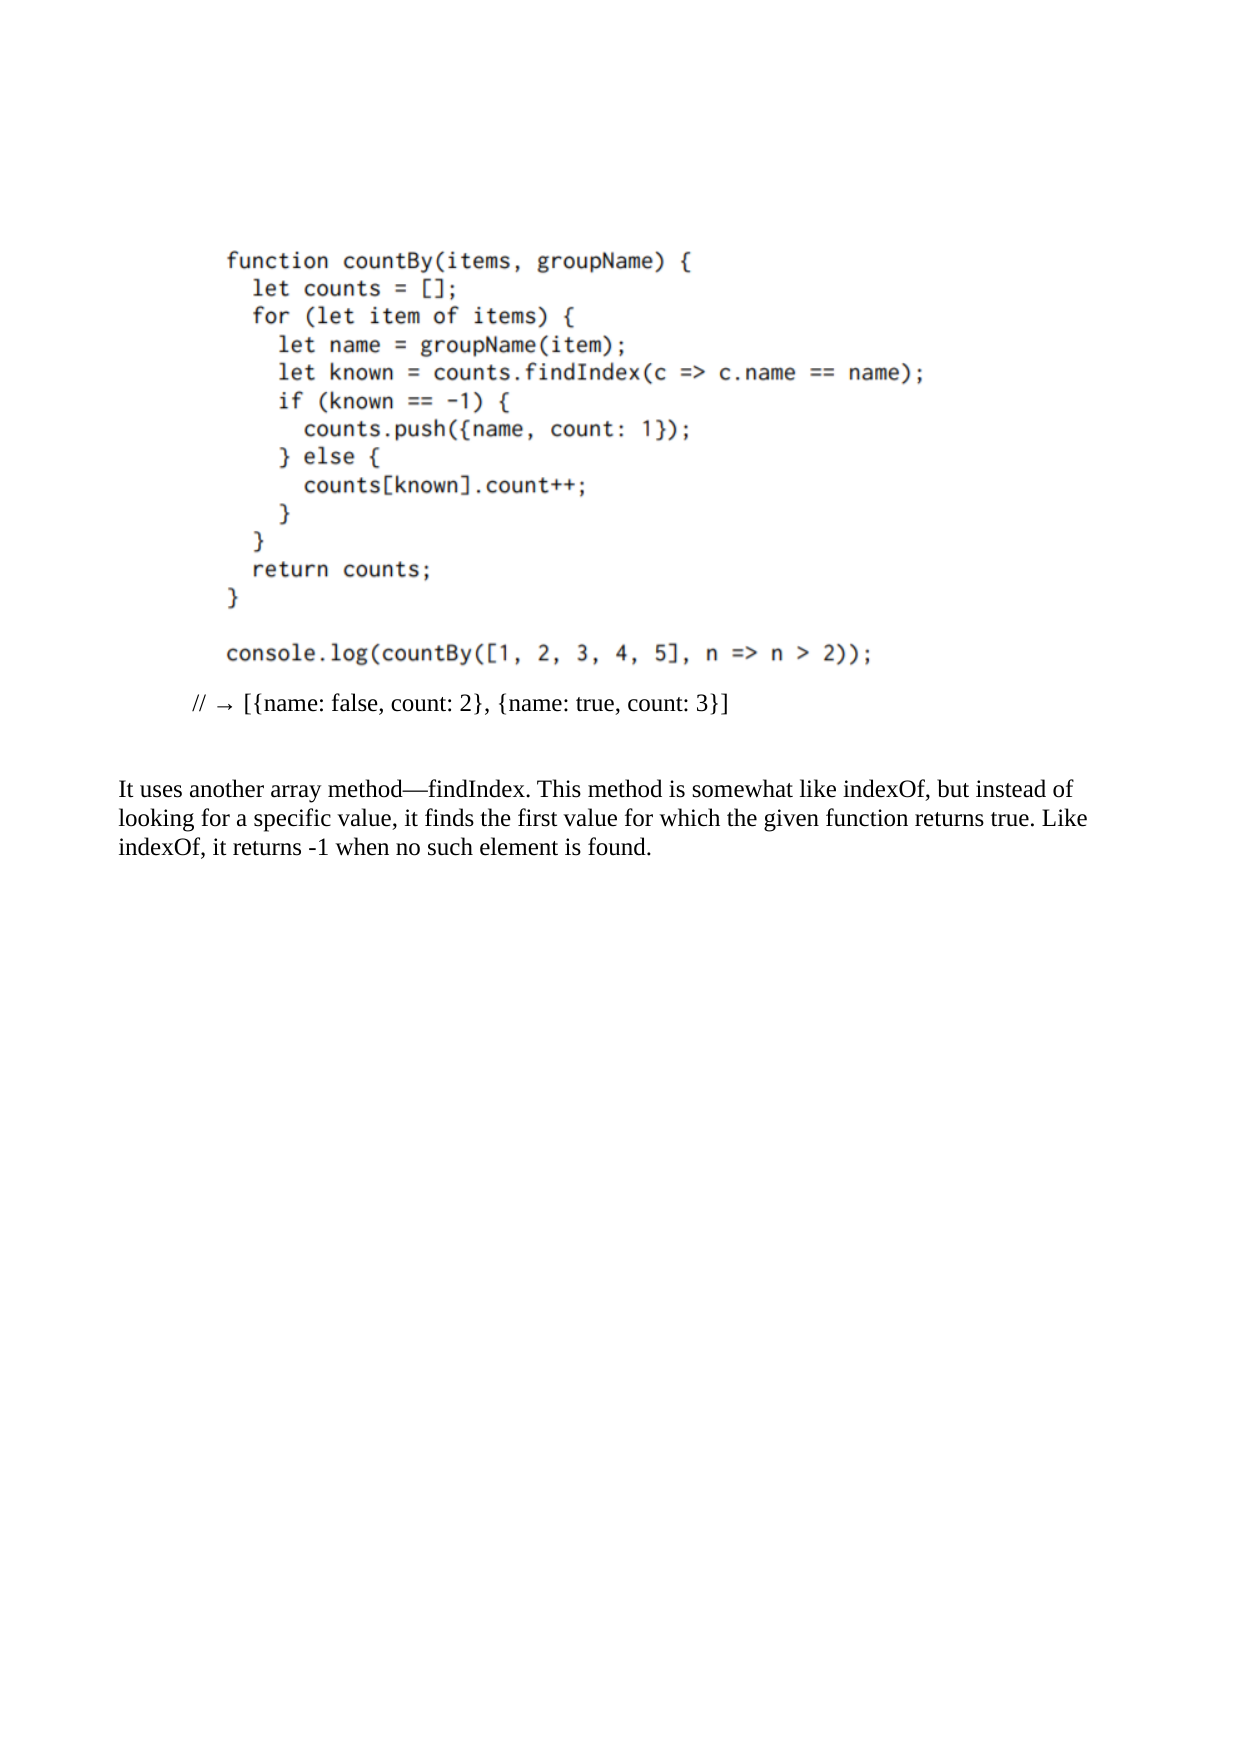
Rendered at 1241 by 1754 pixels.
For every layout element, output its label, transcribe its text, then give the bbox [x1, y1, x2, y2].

text It uses another array method—findIndex. This method is somewhat like indexOf, but instead of looking for a specific value, it finds the first value for which the given function returns true. Like indexOf, it returns -1 when no such element is found. [118, 774, 1122, 861]
picture [197, 233, 1043, 689]
text // → [{name: false, count: 2}, {name: true, count: 3}] [118, 233, 1122, 717]
